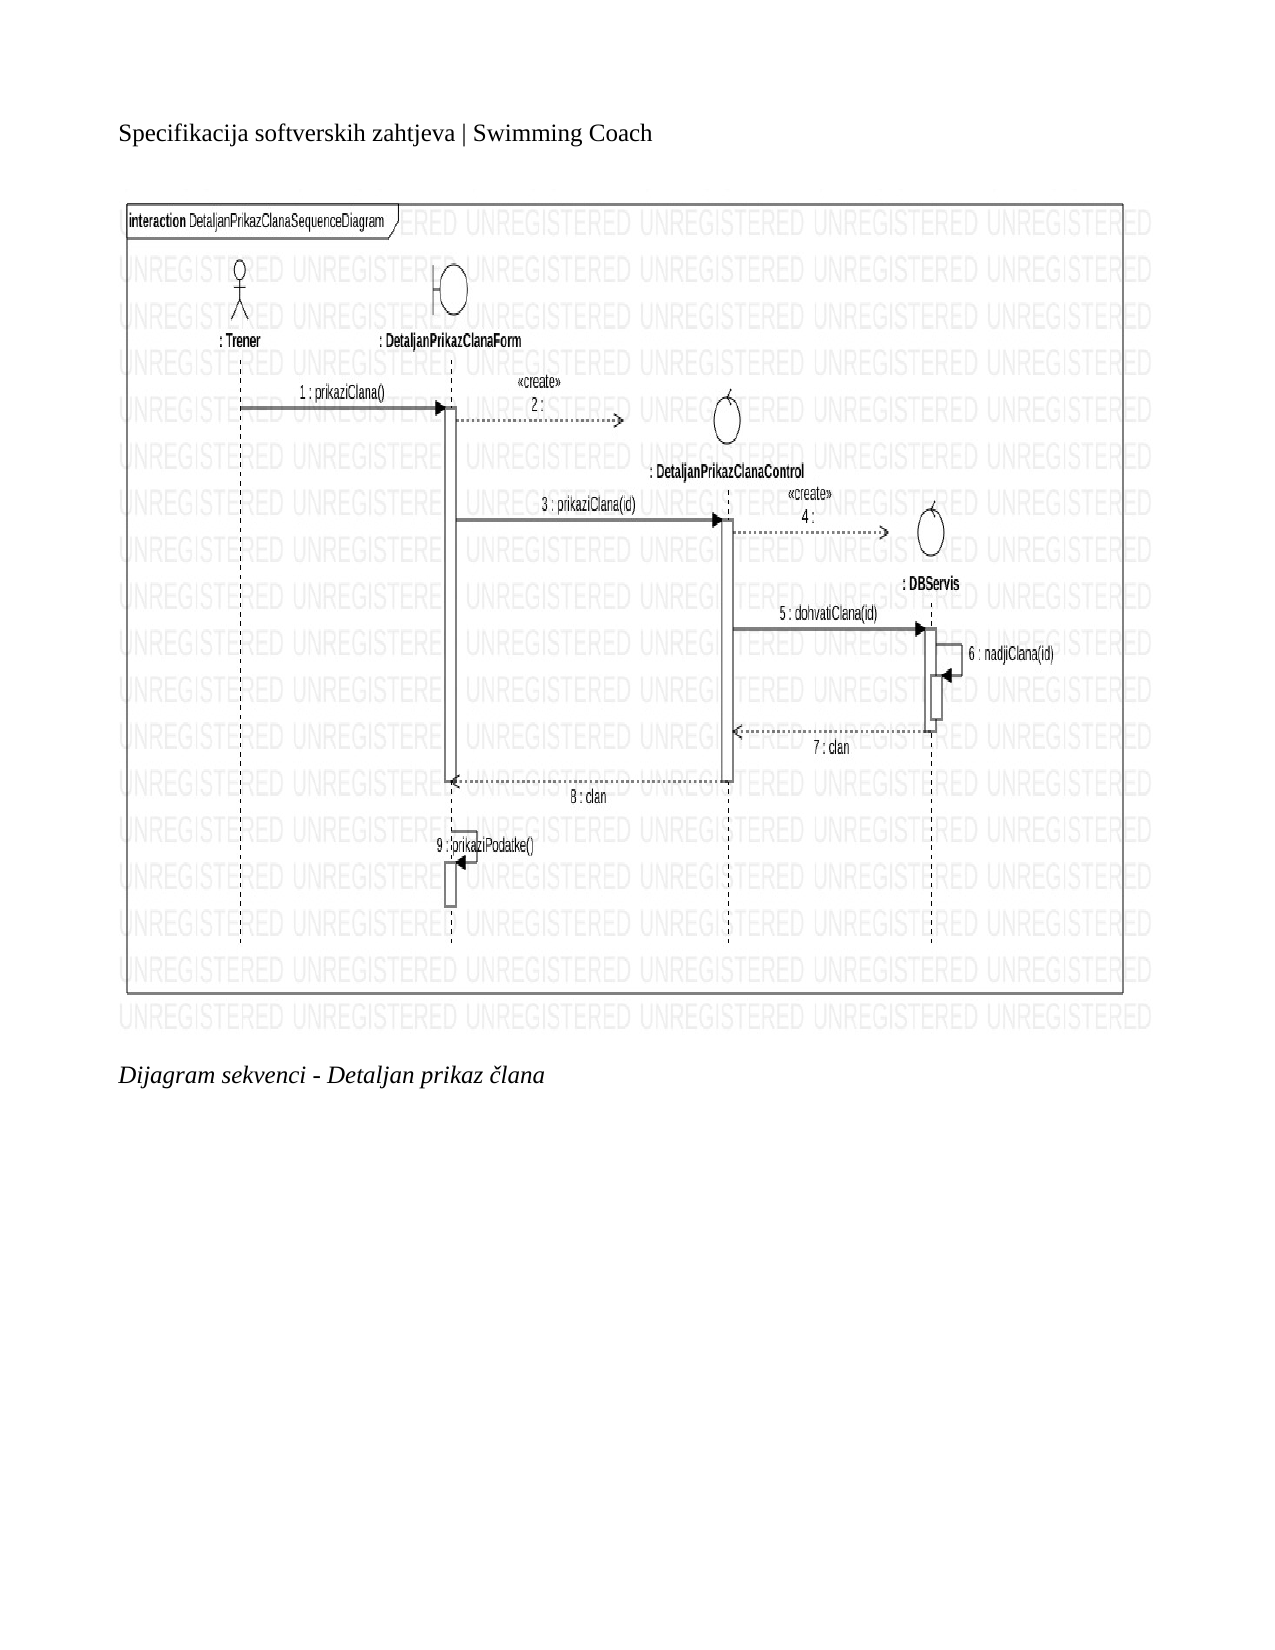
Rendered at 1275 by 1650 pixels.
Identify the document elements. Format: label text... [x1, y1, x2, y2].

picture [118, 189, 1157, 1055]
text Dijagram sekvenci - Detaljan prikaz člana [118, 1055, 1157, 1089]
